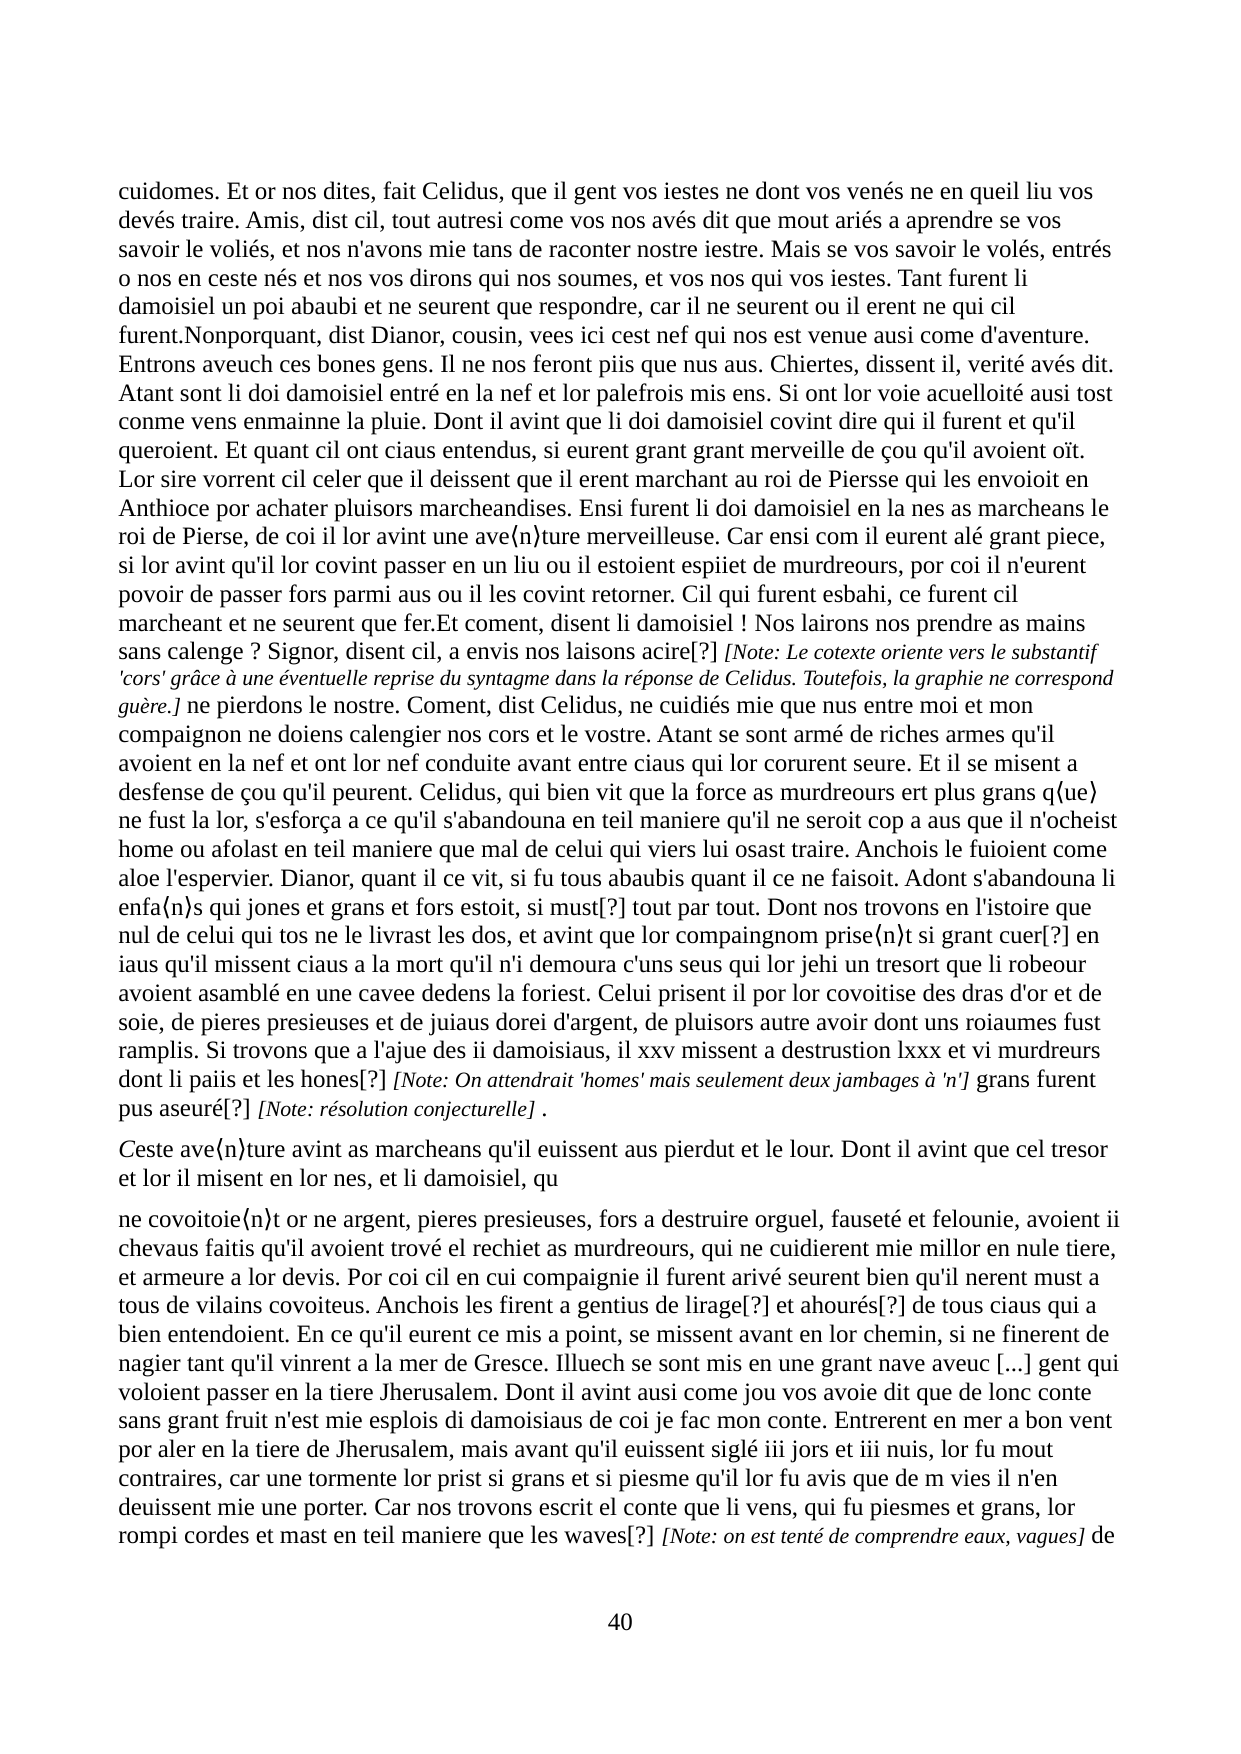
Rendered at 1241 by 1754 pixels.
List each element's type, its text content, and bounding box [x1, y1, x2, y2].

text Ceste ave⟨n⟩ture avint as marcheans qu'il euissent aus pierdut et le lour. Dont il avint que cel tresor et lor il misent en lor nes, et li damoisiel, qu [118, 933, 1122, 990]
text ne covoitoie⟨n⟩t or ne argent, pieres presieuses, fors a destruire orguel, fauseté et felounie, avoient ii chevaus faitis qu'il avoient trové el rechiet as murdreours, qui ne cuidierent mie millor en nule tiere, et armeure a lor devis. Por coi cil en cui compaignie il furent arivé seurent bien qu'il nerent must a tous de vilains covoiteus. Anchois les firent a gentius de lirage[?] et ahourés[?] de tous ciaus qui a bien entendoient. En ce qu'il eurent ce mis a point, se missent avant en lor chemin, si ne finerent de nagier tant qu'il vinrent a la mer de Gresce. Illuech se sont mis en une grant nave aveuc [...] gent qui voloient passer en la tiere Jherusalem. Dont il avint ausi come jou vos avoie dit que de lonc conte sans grant fruit n'est mie esplois di damoisiaus de coi je fac mon conte. Entrerent en mer a bon vent por aler en la tiere de Jherusalem, mais avant qu'il euissent siglé iii jors et iii nuis, lor fu mout contraires, car une tormente lor prist si grans et si piesme qu'il lor fu avis que de m vies il n'en deuissent mie une porter. Car nos trovons escrit el conte que li vens, qui fu piesmes et grans, lor rompi cordes et mast en teil maniere que les waves[?] [Note: on est tenté de comprendre eaux, vagues] de la mer portoient la nef isi malement que defiiens[?] en autre puesoit[?] a l'un lés et puis a l'autre. Illuech furent cil a teil meschief que li plus hardis vousist bien iestre aillors. Dont il avint que li pluisor encoumencierent a deprier saint Nicholas, qui a celui tierme avoit esté asés novielement saintis et avoit en mer et en tiere taint maint miracle apiert. Quant li doi damoisiel eurent issi le beneoit saint reclamer, si se missent d'autre p⟨ar⟩t en orison et dist li uns parmi l'autre : Ha ! Beneois confiés sains Nicholas, car oiiés la proiere a ces bones gens et de nos meime a l'ensauchement de vostre saint non et a le garde de nos cors, por coi vos nos veilliés conduire au port de salut. Quant çou eurent dit li doi damoisiel, une clartés et une esplendours descendi en la nef, dont il fu chascun avis que en cele clarté descendist uns hom reviestis des armes Nostre Signor, et si lor douna se beneïcon. Et puis s'esvanui d'iaus et a çou la tormente s'acoisa. Dont il avint briement qu'il lor vint un dous vens et releverent un noviel mast amont et tendirent novieles cordes et noviel voile en depriant celui qui [118, 1003, 1122, 1549]
text Mout traverserent le paiis en diviers lius li doi cousin, qui grant desir avoient d'oïr noviele de çou qu'il aloient chaçant, mais riens n'en valoit, car il en celui chemin ne se misent mie ou il peuissent oïr noviele. Car nos trovons en conte que il se missent a repairier en Gresce por ce que il autre fois avoit esté en hiermitage en paiis et en la tiere. Lor sont tant alé a l'un lés et a l'autre qu'il s'en vinrent en Costantinoble et troverent Helcanus l'empereour, qui les rechiut a grant honor. Cil avoit ja entendu la mort de Fastidorus, dont il avoit mout grant anui, car il avoit ja entendu que Peliarmenus avoit tous ciaus mis ensus de lui tous ciaus qui avoient mis conseil a l'ordenance de la pais de lui et de ciaus de Costantinoble. Si proia mout Celidus que il demourast o lui et Dianor autresi. Li damoisiel qui parti se furent de lour paiis por ce que vos avés oï s'escuserent en teil maniere de çou quel ne povoient laissier çou por coi il estoient meut. Mais il ja si tost ne saroient le fin de lor besoigne ; contredit[?] [Note: Dans V3, le mot 'contredit' entre en composition d'une locution adverbiale 'sans contredit' ; dans ce ms. on dirait qu'il s'agit d'un verbe de parole, ce qui constitue un faux sens par rapport à la leçon jugée supérieure de V3. Pour le moment, on ne propose pas de correction.] .Biau signor, dist Helcanus, je vos tenroie compaignie, mais que je le peuisse faire ausi bien come li uns de vos. Et je sui tous ciertains que se je laisoie l'empire en auteil point come li miens pere ja fist, que jamais n'i renteroie sans plus grant pierte que nos n'en recheumes. Sire, dist li damoi siaus, il seroit mius a faire li demouree que li alee de vos. Et quant nos porons plus tost, nos reparons a vos et serons de tout a vostre manaie. Dont prisent congiet et sont mis en lor chemin a aler cele part u li emperere avoit jadis conversé en hiermitage. Avint qu'il n'ont ariesté de ci a dont qu'il vi⟨n⟩rent en la foriest qui mout grans et orible estoit. Cil qui joine et de grant biauté furent plain se missent en la foriest a chevouchier ausi come il lor fu avis qu'il troveroient li ermitage a un saint home dont il avoient enquis. Si alerent tant qu'il s'enbatirent en un val ou couroit une reviere large et parfons qui d'une montaigne descendoit en un val, si estoit si rade que nus quariaus d'arbalestre ne se peuist prendre plus tost a aler. En çou qu'il erent illuec, virent venir une nef a grant esploit, et cil qui estoient dedens virent venir les damoisiaus sor lor palefrois de si biele forme et de si noble maintien q⟨ue⟩ li uns jeta l'an cre [Note: picardisme?] de la nef et sont maintenant aresté a aus. De çou furent li damoisiel mout joiant, si entendire⟨n⟩t a iaus saluer et il lor re⟨n⟩dirent lor salut et enquisse⟨n⟩t qu'il erent et qu'il aloient chachant.Biau signor, dist Celidus, nos soumes d'un paiis estrange et queronmes une aventure mervelleuse, dont nus ne poroit iestre si tost sages se il ne l'avoit apris en pluisors manieres, si nos dites se vos savés hiermitage nul en ceste foriest ou autre herbegage ou nos anuis peuïssons avoir osteil. Ausi nos ajut Nostre Sire, disent cil, que nos ne savomes hermitage nul en cest foriest autre que d'un saint home qui trepasa il a bien ii ans et cil est tous gastés si come nos cuidomes. Et or nos dites, fait Celidus, que il gent vos iestes ne dont vos venés ne en queil liu vos devés traire. Amis, dist cil, tout autresi come vos nos avés dit que mout ariés a aprendre se vos savoir le voliés, et nos n'avons mie tans de raconter nostre iestre. Mais se vos savoir le volés, entrés o nos en ceste nés et nos vos dirons qui nos soumes, et vos nos qui vos iestes. Tant furent li damoisiel un poi abaubi et ne seurent que respondre, car il ne seurent ou il erent ne qui cil furent.Nonporquant, dist Dianor, cousin, vees ici cest nef qui nos est venue ausi come d'aventure. Entrons aveuch ces bones gens. Il ne nos feront piis que nus aus. Chiertes, dissent il, verité avés dit. Atant sont li doi damoisiel entré en la nef et lor palefrois mis ens. Si ont lor voie acuelloité ausi tost conme vens enmainne la pluie. Dont il avint que li doi damoisiel covint dire qui il furent et qu'il queroient. Et quant cil ont ciaus entendus, si eurent grant grant merveille de çou qu'il avoient oït. Lor sire vorrent cil celer que il deissent que il erent marchant au roi de Piersse qui les envoioit en Anthioce por achater pluisors marcheandises. Ensi furent li doi damoisiel en la nes as marcheans le roi de Pierse, de coi il lor avint une ave⟨n⟩ture merveilleuse. Car ensi com il eurent alé grant piece, si lor avint qu'il lor covint passer en un liu ou il estoient espiiet de murdreours, por coi il n'eurent povoir de passer fors parmi aus ou il les covint retorner. Cil qui furent esbahi, ce furent cil marcheant et ne seurent que fer.Et coment, disent li damoisiel ! Nos lairons nos prendre as mains sans calenge ? Signor, disent cil, a envis nos laisons acire[?] [Note: Le cotexte oriente vers le substantif 'cors' grâce à une éventuelle reprise du syntagme dans la réponse de Celidus. Toutefois, la graphie ne correspond guère.] ne pierdons le nostre. Coment, dist Celidus, ne cuidiés mie que nus entre moi et mon compaignon ne doiens calengier nos cors et le vostre. Atant se sont armé de riches armes qu'il avoient en la nef et ont lor nef conduite avant entre ciaus qui lor corurent seure. Et il se misent a desfense de çou qu'il peurent. Celidus, qui bien vit que la force as murdreours ert plus grans q⟨ue⟩ ne fust la lor, s'esforça a ce qu'il s'abandouna en teil maniere qu'il ne seroit cop a aus que il n'ocheist home ou afolast en teil maniere que mal de celui qui viers lui osast traire. Anchois le fuioient come aloe l'espervier. Dianor, quant il ce vit, si fu tous abaubis quant il ce ne faisoit. Adont s'abandouna li enfa⟨n⟩s qui jones et grans et fors estoit, si must[?] tout par tout. Dont nos trovons en l'istoire que nul de celui qui tos ne le livrast les dos, et avint que lor compaingnom prise⟨n⟩t si grant cuer[?] en iaus qu'il missent ciaus a la mort qu'il n'i demoura c'uns seus qui lor jehi un tresort que li robeour avoient asamblé en une cavee dedens la foriest. Celui prisent il por lor covoitise des dras d'or et de soie, de pieres presieuses et de juiaus dorei d'argent, de pluisors autre avoir dont uns roiaumes fust ramplis. Si trovons que a l'ajue des ii damoisiaus, il xxv missent a destrustion lxxx et vi murdreurs dont li paiis et les hones[?] [Note: On attendrait 'homes' mais seulement deux jambages à 'n'] grans furent pus aseuré[?] [Note: résolution conjecturelle] . [118, 176, 1122, 920]
